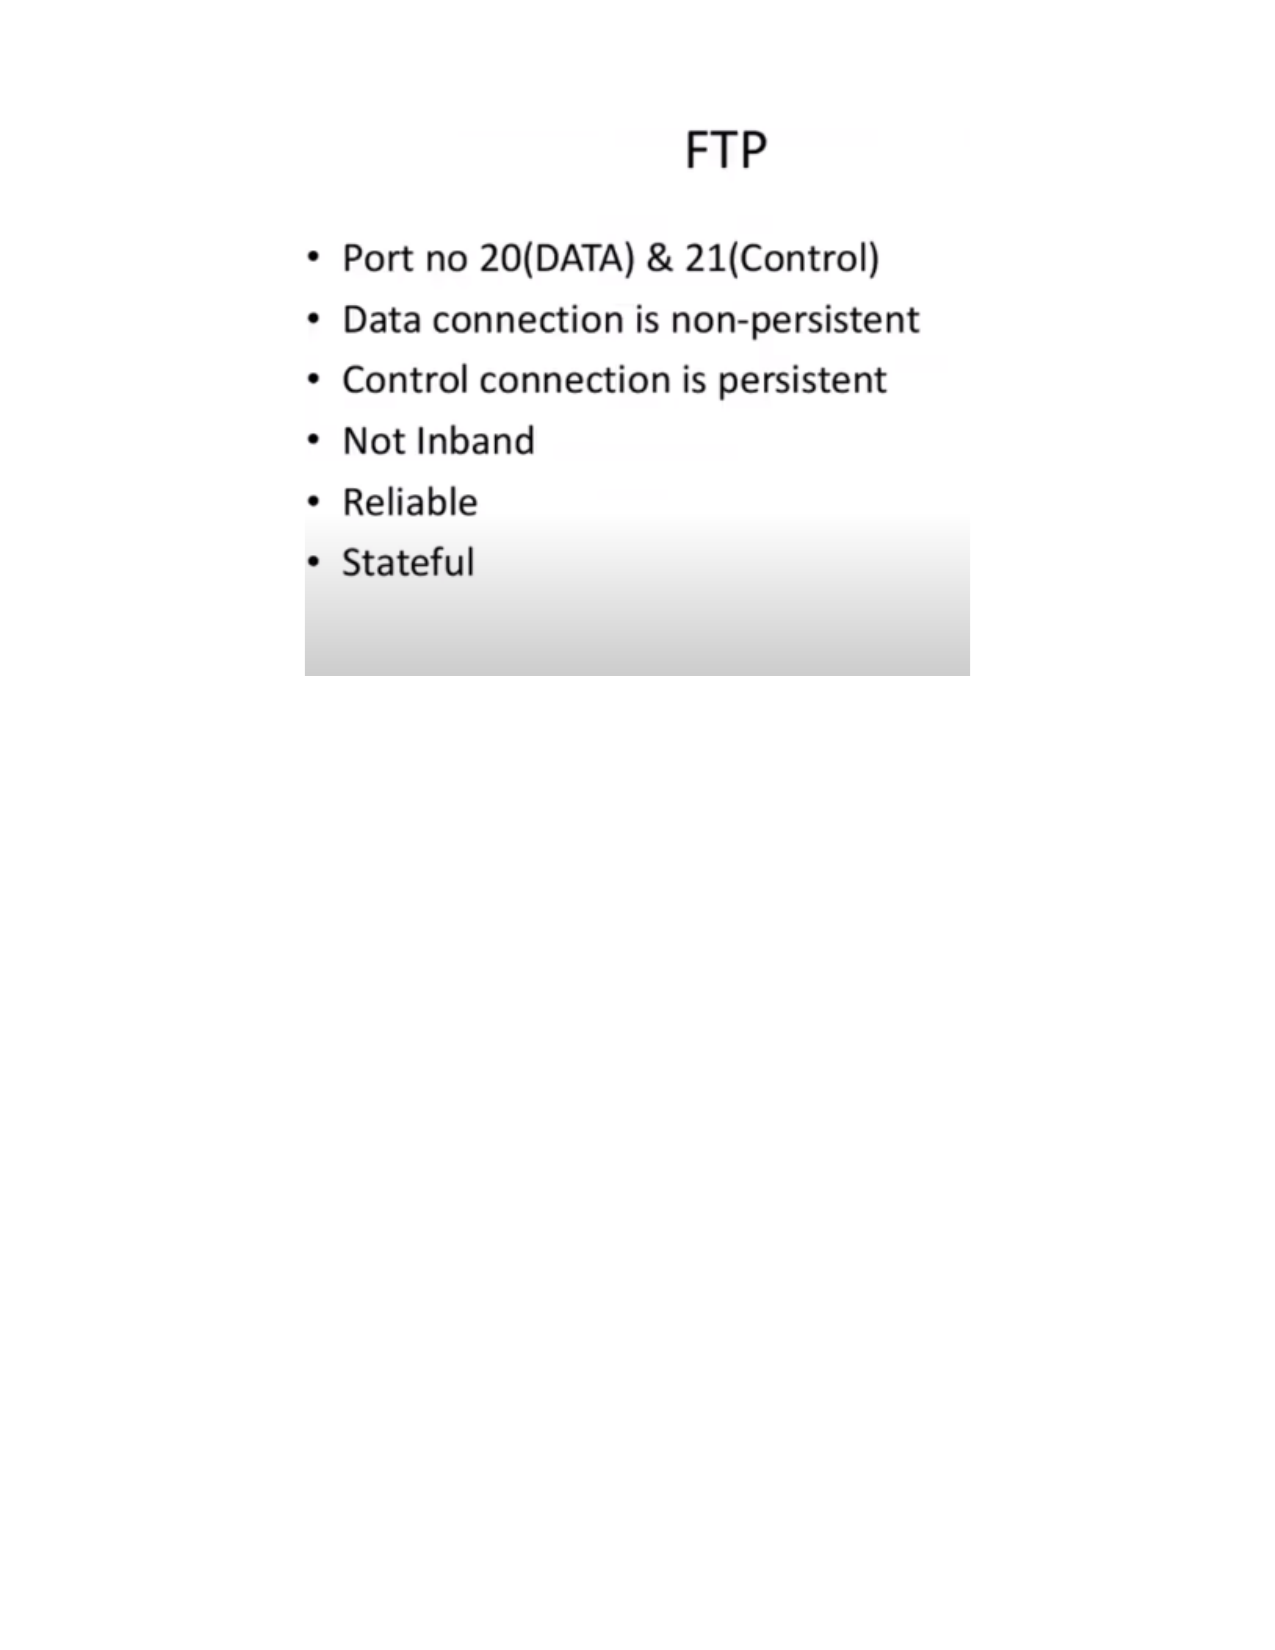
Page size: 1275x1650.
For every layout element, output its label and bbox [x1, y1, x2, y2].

picture [304, 118, 971, 676]
